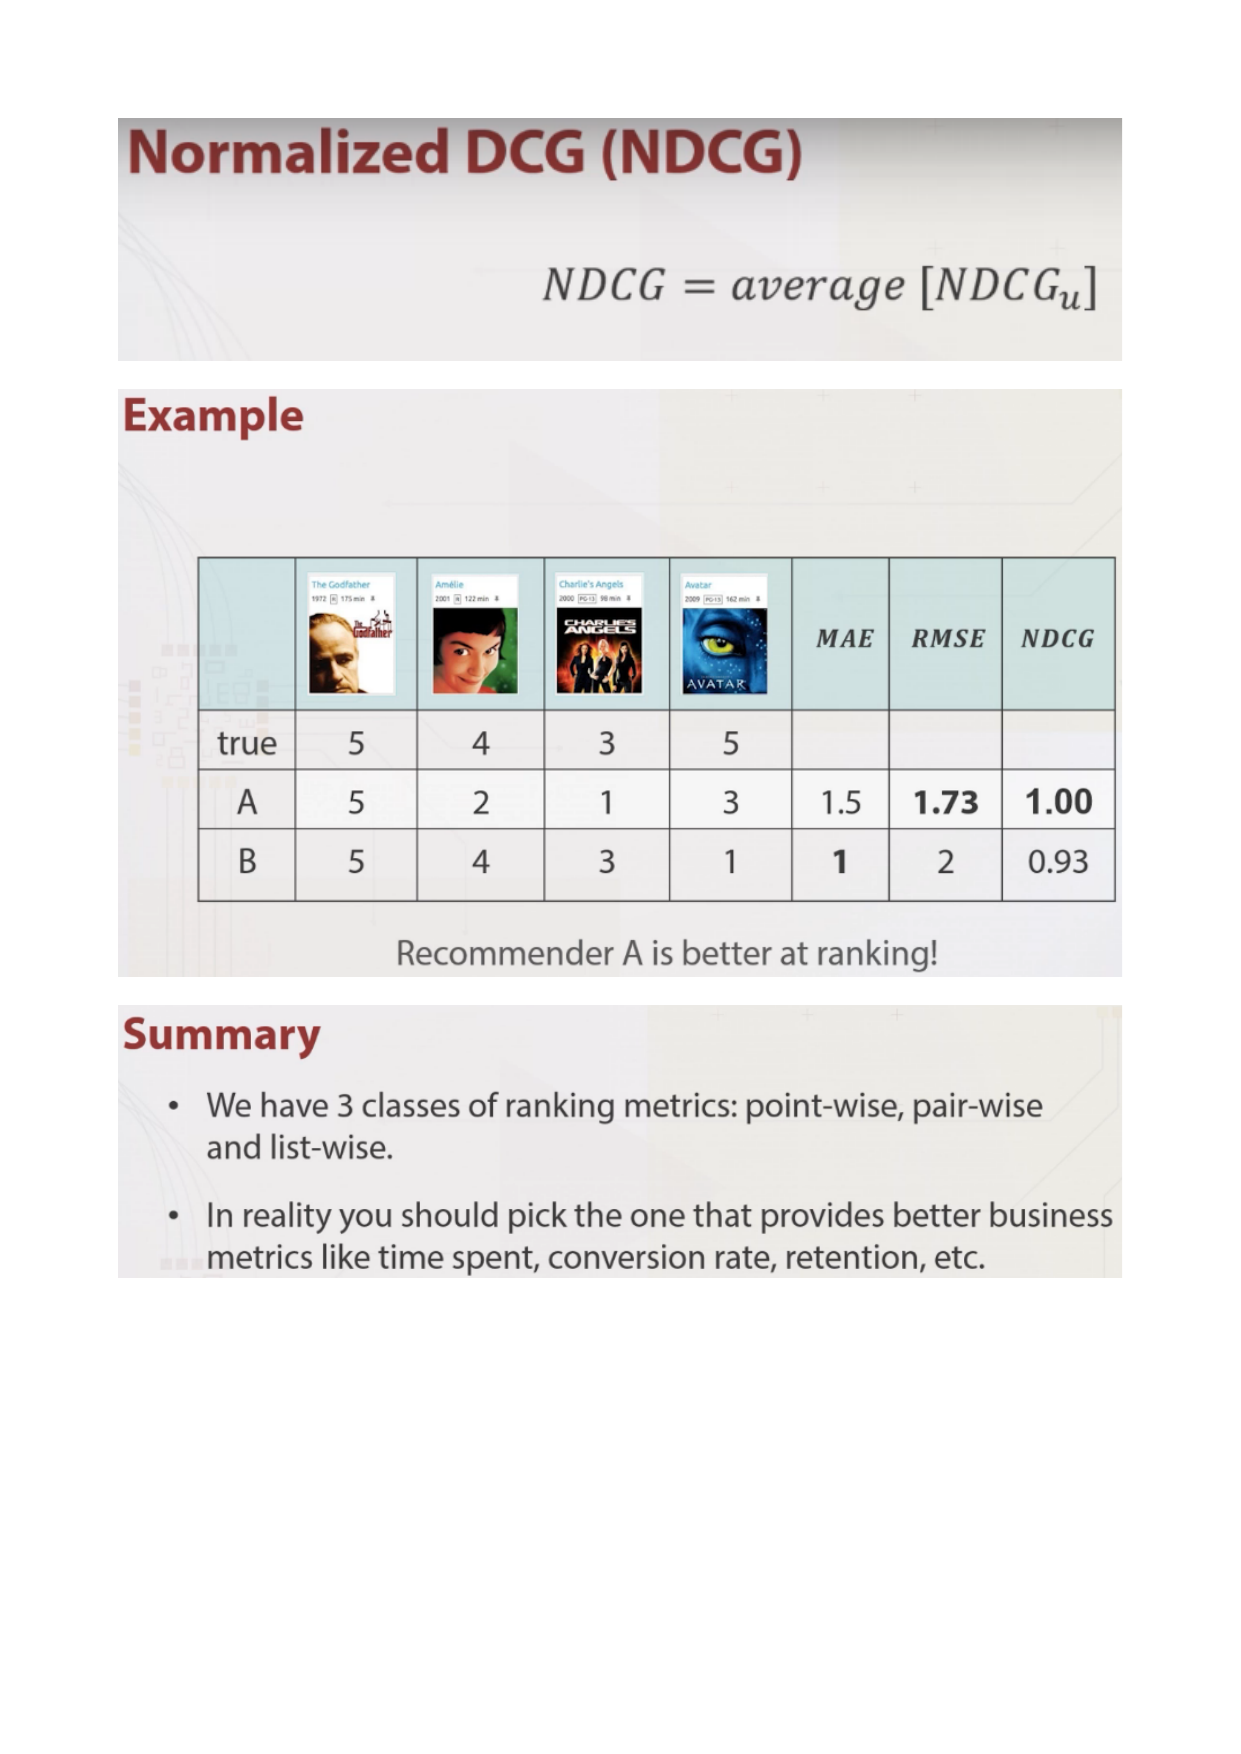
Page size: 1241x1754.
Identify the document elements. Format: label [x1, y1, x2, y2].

picture [118, 118, 1123, 361]
picture [118, 1005, 1123, 1278]
picture [118, 389, 1123, 977]
